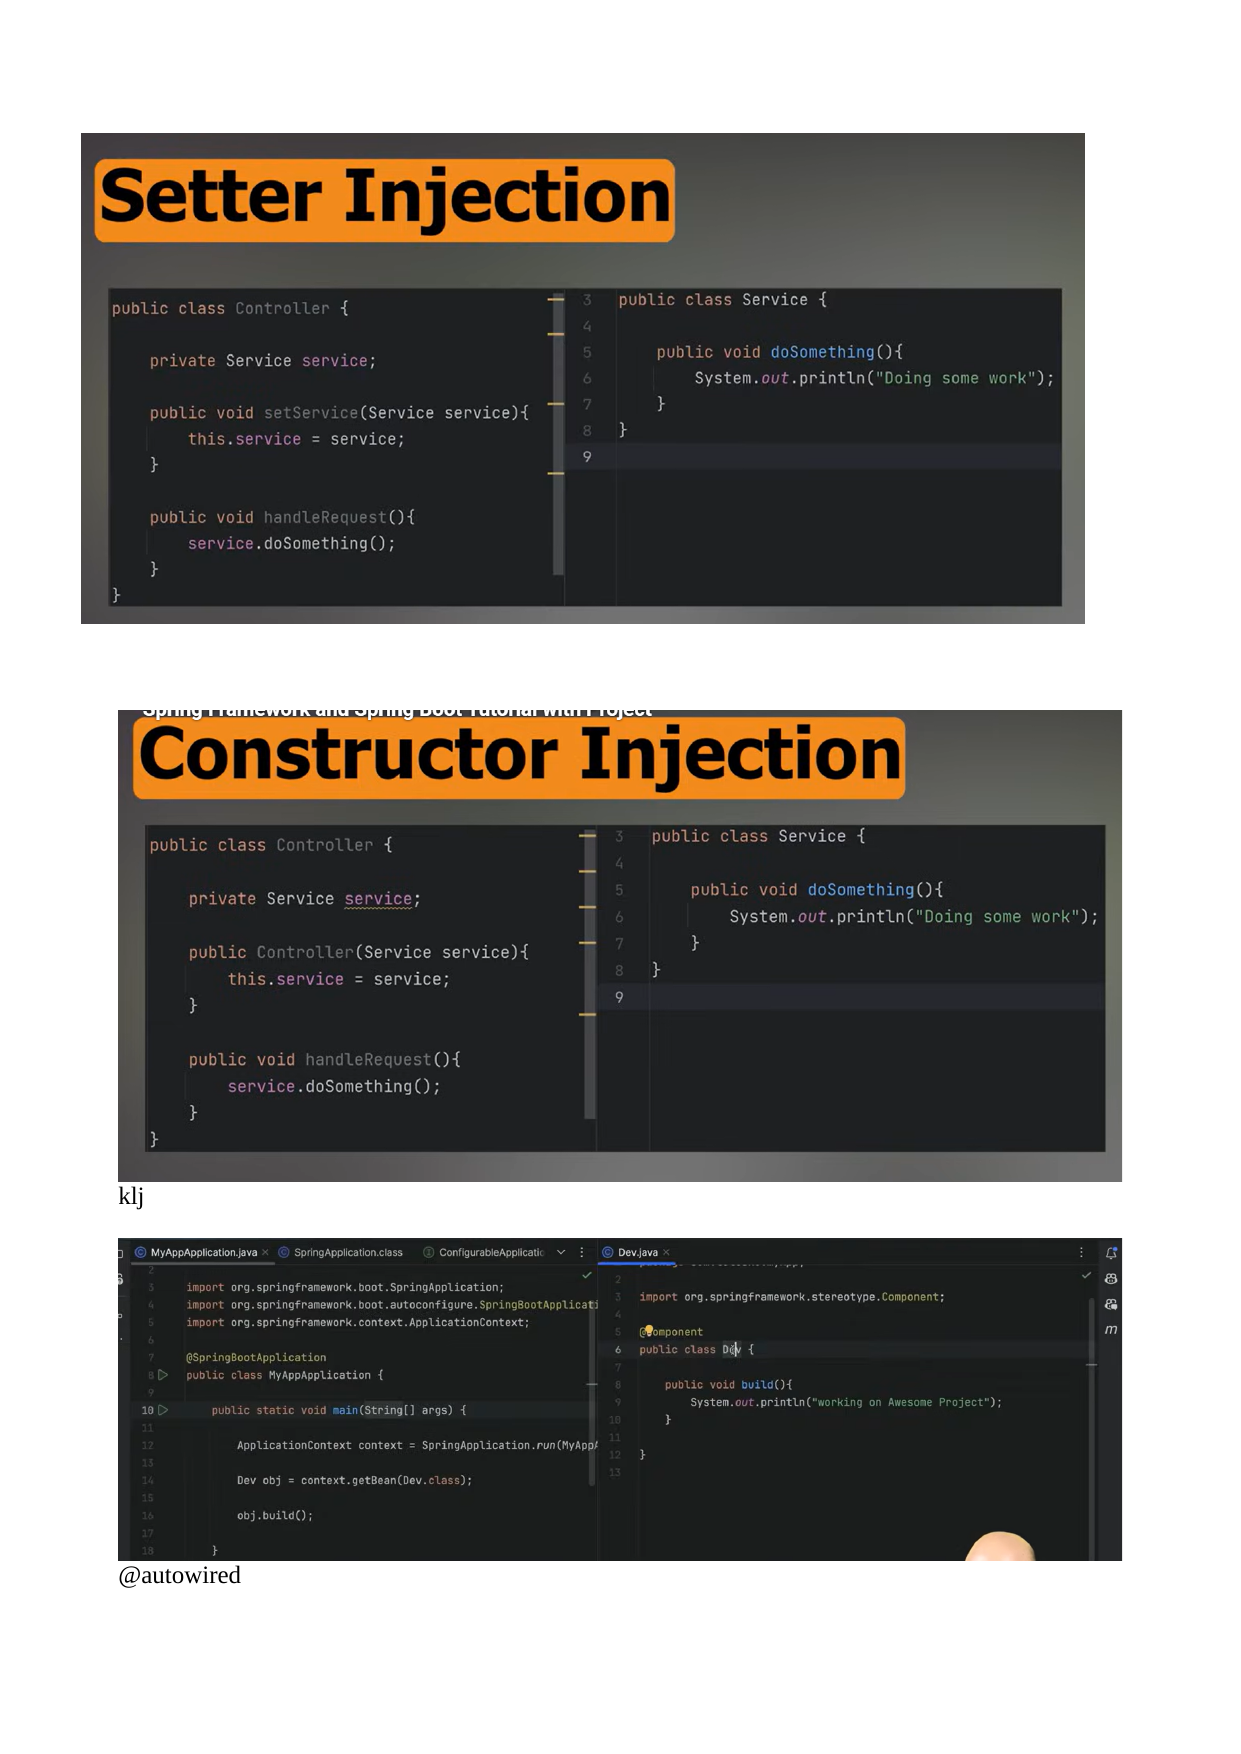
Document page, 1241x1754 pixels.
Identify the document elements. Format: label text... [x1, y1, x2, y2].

picture [118, 710, 1123, 1182]
picture [81, 133, 1085, 624]
text klj [118, 1182, 1122, 1210]
text @autowired [118, 1561, 1122, 1589]
picture [118, 1238, 1123, 1561]
